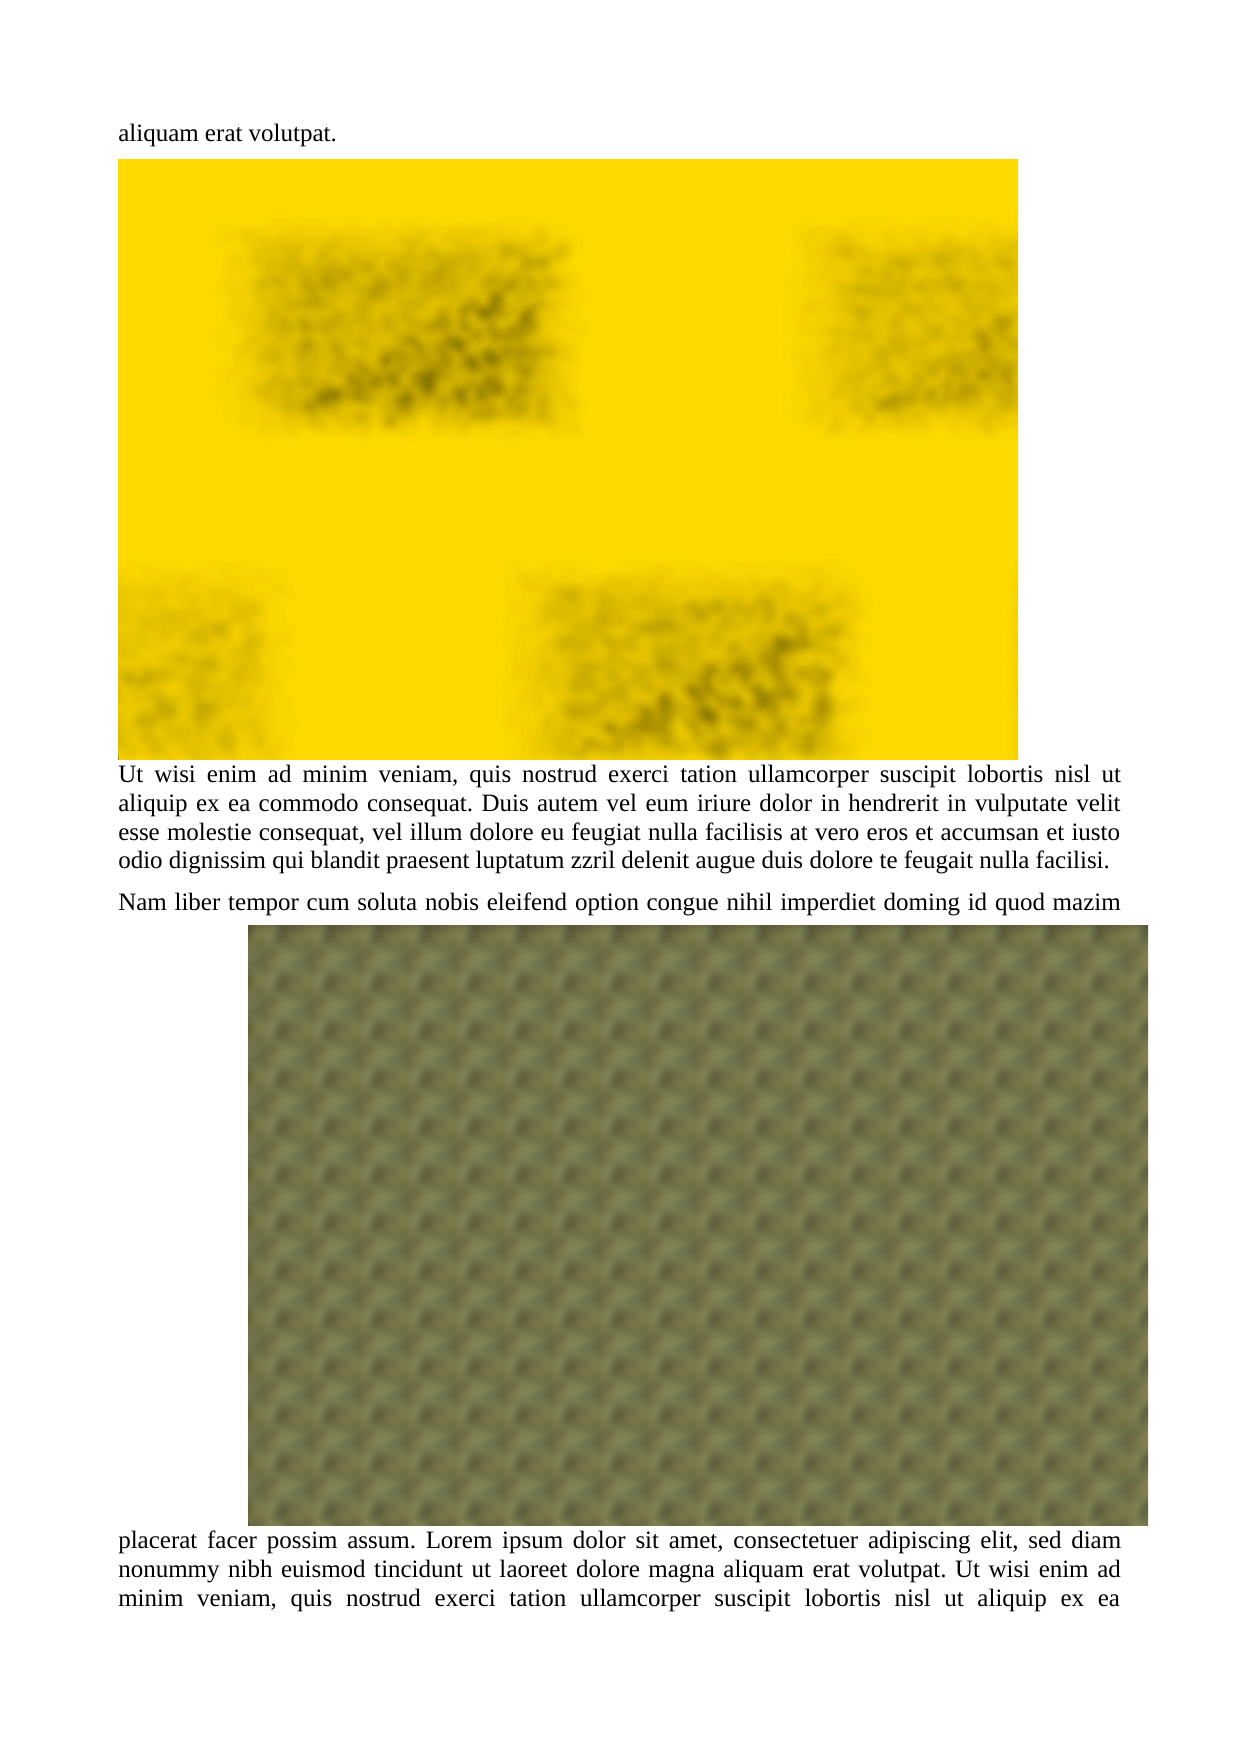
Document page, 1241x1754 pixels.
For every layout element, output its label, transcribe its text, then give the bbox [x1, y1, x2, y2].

text Nam liber tempor cum soluta nobis eleifend option congue nihil imperdiet doming id quod mazim placerat facer possim assum. Lorem ipsum dolor sit amet, consectetuer adipiscing elit, sed diam nonummy nibh euismod tincidunt ut laoreet dolore magna aliquam erat volutpat. Ut wisi enim ad minim veniam, quis nostrud exerci tation ullamcorper suscipit lobortis nisl ut aliquip ex ea [118, 887, 1122, 1611]
text Ut wisi enim ad minim veniam, quis nostrud exerci tation ullamcorper suscipit lobortis nisl ut aliquip ex ea commodo consequat. Duis autem vel eum iriure dolor in hendrerit in vulputate velit esse molestie consequat, vel illum dolore eu feugiat nulla facilisis at vero eros et accumsan et iusto odio dignissim qui blandit praesent luptatum zzril delenit augue duis dolore te feugait nulla facilisi. [118, 159, 1122, 874]
picture [248, 925, 1149, 1526]
text aliquam erat volutpat. [118, 118, 1122, 147]
picture [118, 159, 1019, 760]
